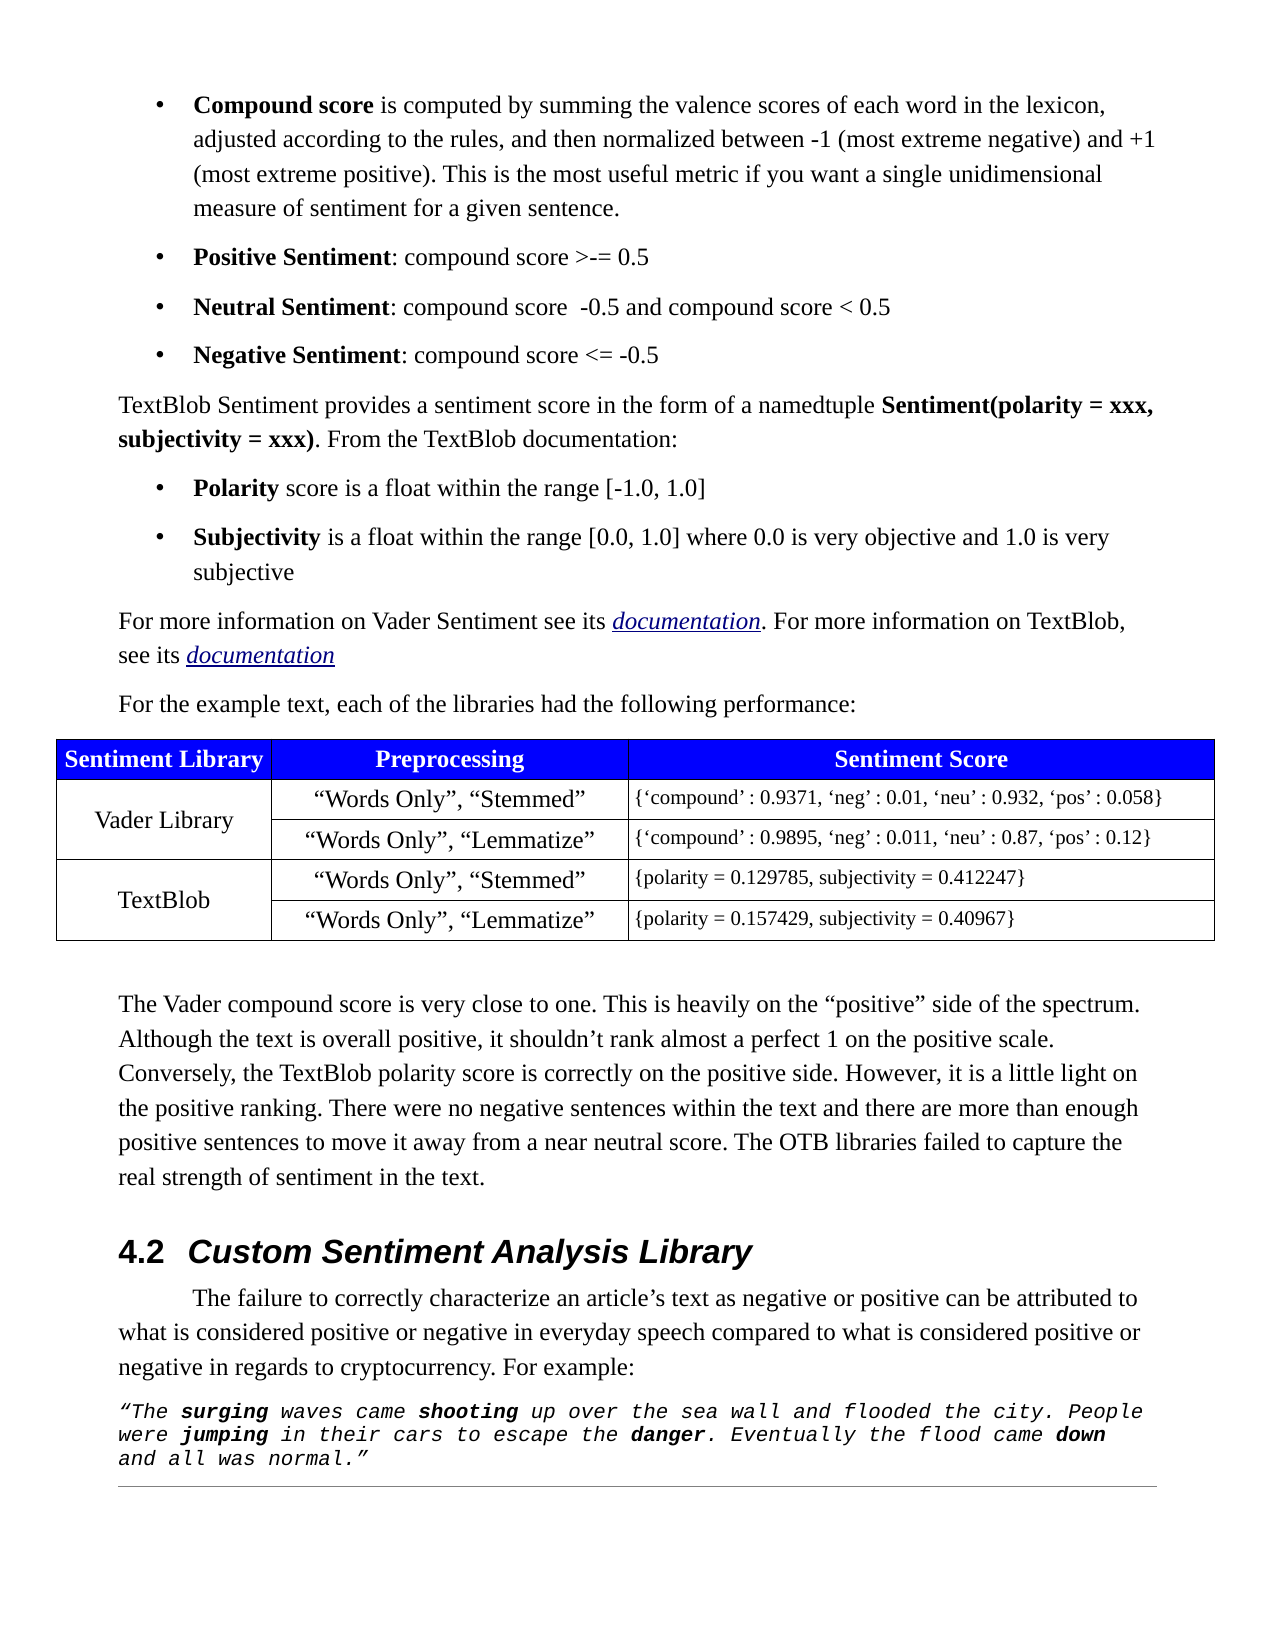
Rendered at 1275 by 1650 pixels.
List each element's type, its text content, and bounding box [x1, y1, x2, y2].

text For the example text, each of the libraries had the following performance: [118, 689, 1157, 718]
list Neutral Sentiment: compound score -0.5 and compound score < 0.5 [156, 292, 1157, 320]
table_cell Vader Library [57, 780, 271, 859]
list Negative Sentiment: compound score <= -0.5 [156, 341, 1157, 369]
list Positive Sentiment: compound score >-= 0.5 [156, 242, 1157, 271]
table_cell TextBlob [57, 860, 271, 940]
table_cell {‘compound’ : 0.9895, ‘neg’ : 0.011, ‘neu’ : 0.87, ‘pos’ : 0.12} [629, 820, 1214, 859]
table_header Sentiment Library [57, 740, 271, 779]
table_header Sentiment Score [629, 740, 1214, 779]
text For more information on Vader Sentiment see its documentation. For more information on TextBlob, see its documentation [118, 606, 1157, 669]
table_cell {polarity = 0.157429, subjectivity = 0.40967} [629, 901, 1214, 940]
table_cell “Words Only”, “Lemmatize” [272, 820, 628, 859]
list Compound score is computed by summing the valence scores of each word in the lexicon, adjusted according to the rules, and then normalized between -1 (most extreme negative) and +1 (most extreme positive). This is the most useful metric if you want a single unidimensional measure of sentiment for a given sentence. [156, 90, 1157, 222]
subtitle Custom Sentiment Analysis Library [118, 1231, 1157, 1270]
text “The surging waves came shooting up over the sea wall and flooded the city. People were jumping in their cars to escape the danger. Eventually the flood came down and all was normal.” [118, 1401, 1157, 1472]
table_header Preprocessing [272, 740, 628, 779]
text The failure to correctly characterize an article’s text as negative or positive can be attributed to what is considered positive or negative in everyday speech compared to what is considered positive or negative in regards to cryptocurrency. For example: [118, 1283, 1157, 1380]
table_cell {‘compound’ : 0.9371, ‘neg’ : 0.01, ‘neu’ : 0.932, ‘pos’ : 0.058} [629, 780, 1214, 819]
list Polarity score is a float within the range [-1.0, 1.0] [156, 473, 1157, 502]
table_cell “Words Only”, “Stemmed” [272, 780, 628, 819]
text The Vader compound score is very close to one. This is heavily on the “positive” side of the spectrum. Although the text is overall positive, it shouldn’t rank almost a perfect 1 on the positive scale. Conversely, the TextBlob polarity score is correctly on the positive side. However, it is a little light on the positive ranking. There were no negative sentences within the text and there are more than enough positive sentences to move it away from a near neutral score. The OTB libraries failed to capture the real strength of sentiment in the text. [118, 989, 1157, 1190]
text TextBlob Sentiment provides a sentiment score in the form of a namedtuple Sentiment(polarity = xxx, subjectivity = xxx). From the TextBlob documentation: [118, 390, 1157, 453]
table_cell “Words Only”, “Lemmatize” [272, 901, 628, 940]
table_cell “Words Only”, “Stemmed” [272, 860, 628, 900]
list Subjectivity is a float within the range [0.0, 1.0] where 0.0 is very objective and 1.0 is very subjective [156, 522, 1157, 586]
table_cell {polarity = 0.129785, subjectivity = 0.412247} [629, 860, 1214, 900]
